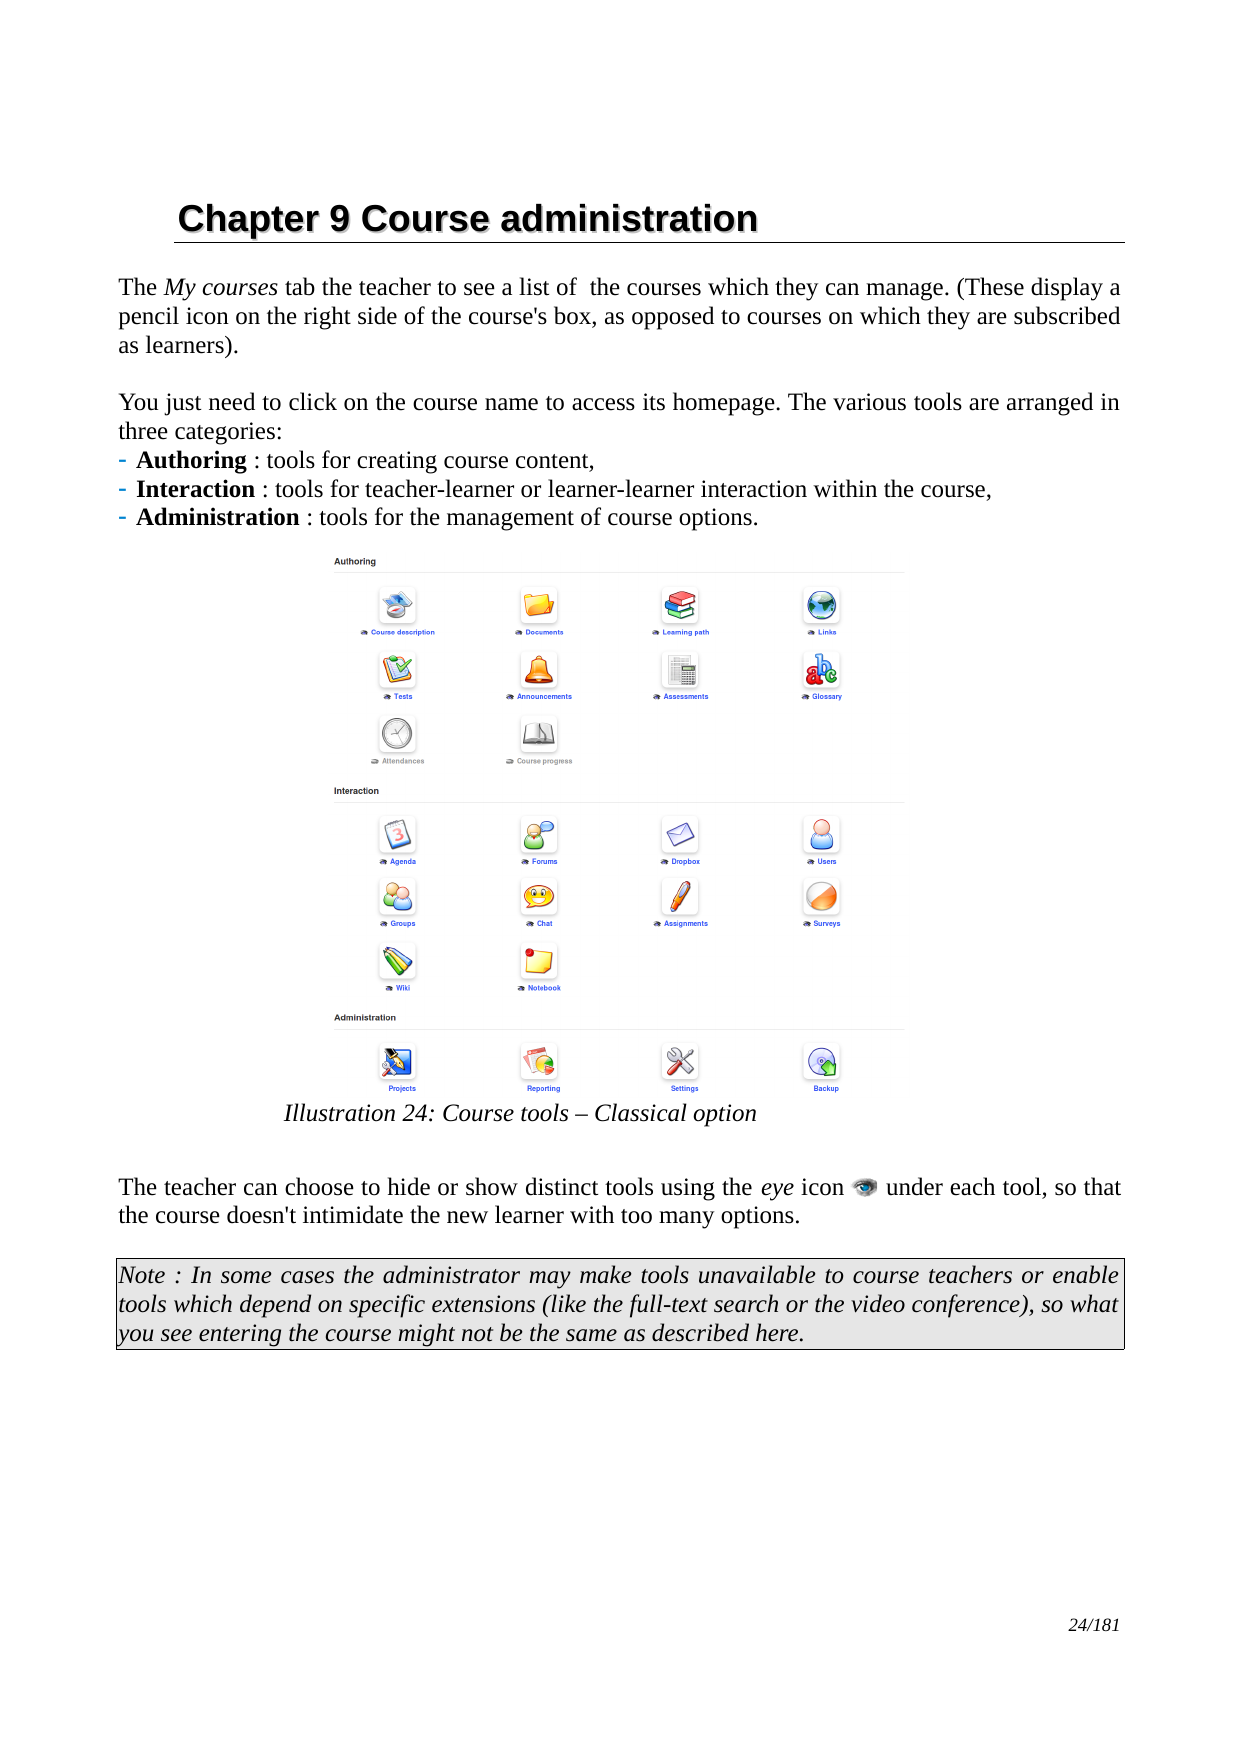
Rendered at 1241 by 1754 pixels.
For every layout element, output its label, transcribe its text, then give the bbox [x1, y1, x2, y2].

text Illustration 24: Course tools – Classical option [283, 564, 955, 1127]
text Note : In some cases the administrator may make tools unavailable to course teachers or enable tools which depend on specific extensions (like the full-text search or the video conference), so what you see entering the course might not be the same as described here. [117, 1259, 1124, 1349]
list Interaction : tools for teacher-learner or learner-learner interaction within the course, [118, 474, 1122, 502]
list Authoring : tools for creating course content, [118, 445, 1122, 474]
text The My courses tab the teacher to see a list of the courses which they can manage. (These display a pencil icon on the right side of the course's box, as opposed to courses on which they are subscribed as learners). [118, 272, 1122, 359]
text You just need to click on the course name to access its homepage. The various tools are arranged in three categories: [118, 387, 1122, 445]
list Administration : tools for the management of course options. [118, 502, 1122, 531]
picture [328, 552, 910, 1098]
subtitle Course administration [174, 193, 1125, 242]
picture [850, 1171, 878, 1203]
text The teacher can choose to hide or show distinct tools using the eye icon under each tool, so that the course doesn't intimidate the new learner with too many options. [118, 1172, 1122, 1229]
